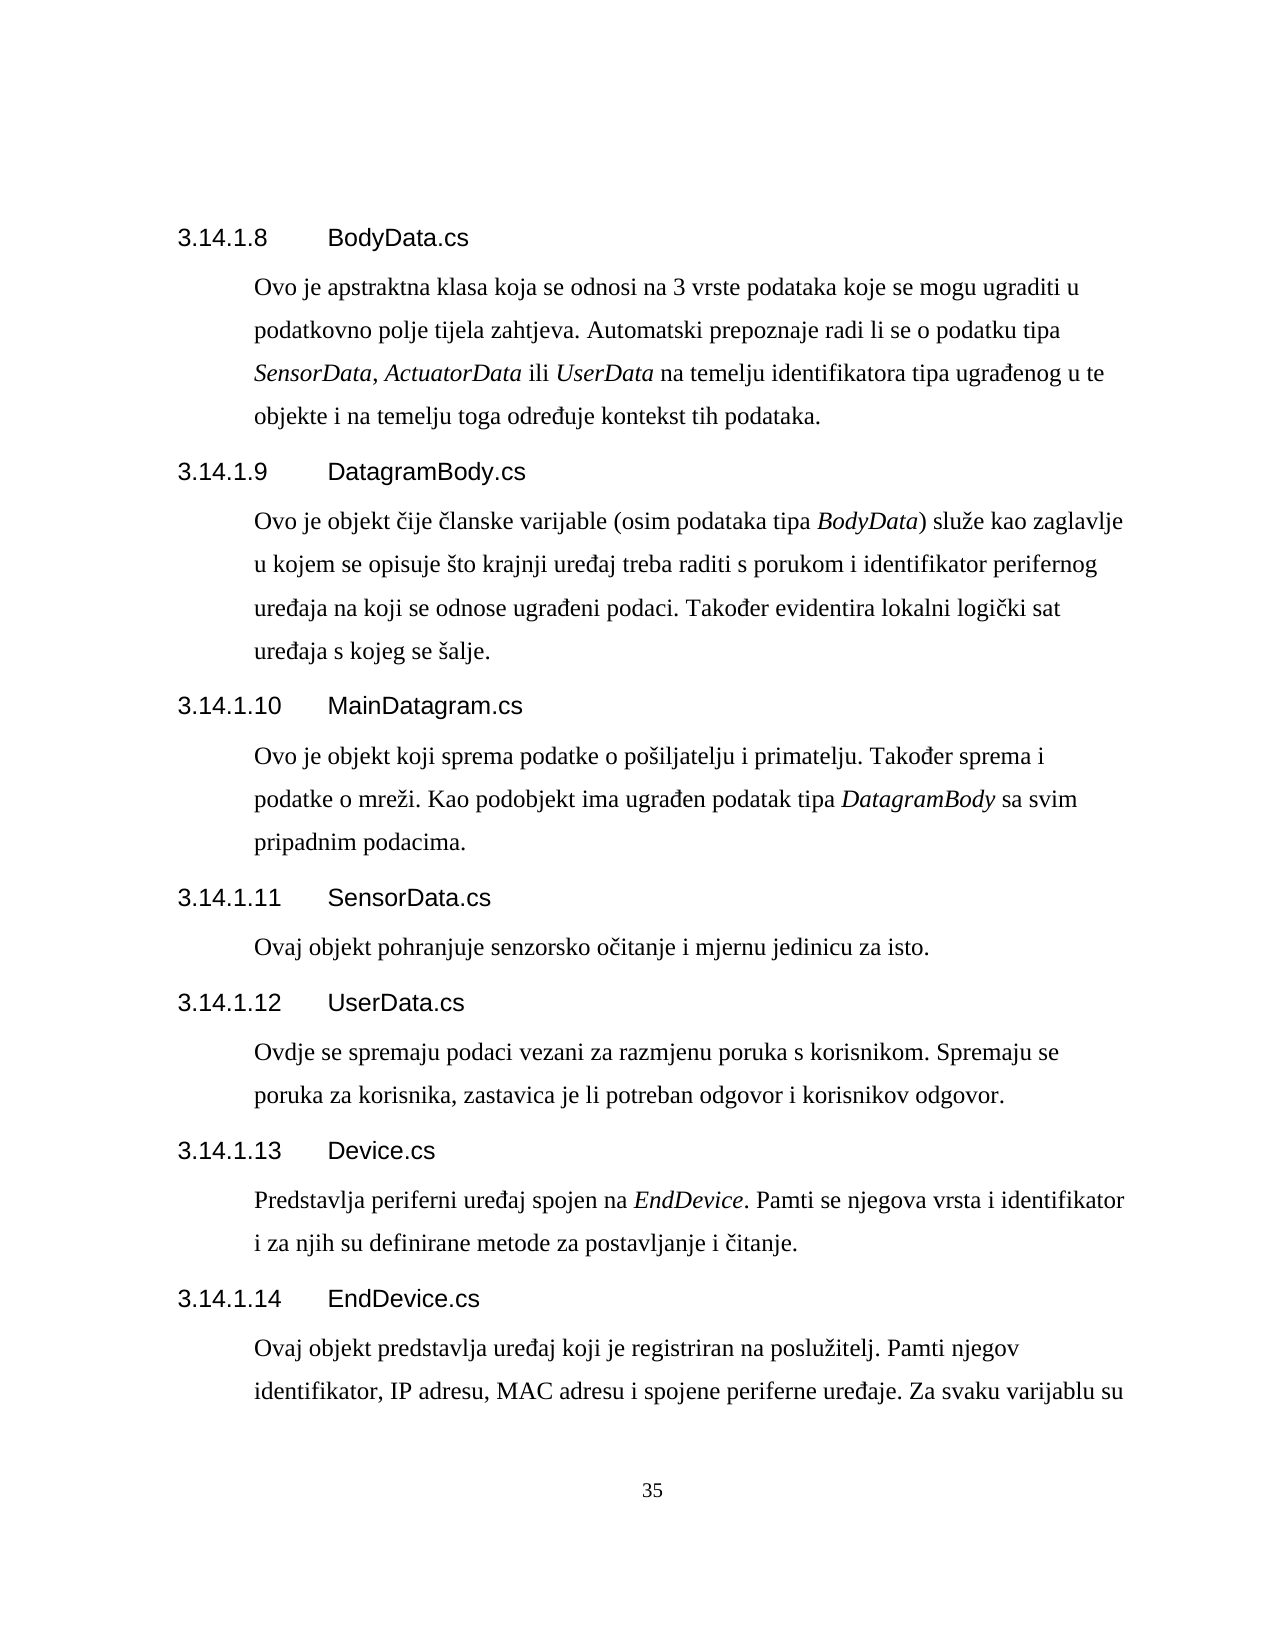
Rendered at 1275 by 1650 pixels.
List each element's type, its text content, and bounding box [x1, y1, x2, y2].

subtitle Device.cs [177, 1136, 1127, 1164]
text Ovo je objekt čije članske varijable (osim podataka tipa BodyData) služe kao zaglavlje u kojem se opisuje što krajnji uređaj treba raditi s porukom i identifikator perifernog uređaja na koji se odnose ugrađeni podaci. Također evidentira lokalni logički sat uređaja s kojeg se šalje. [254, 506, 1127, 664]
subtitle EndDevice.cs [177, 1284, 1127, 1313]
text Ovaj objekt pohranjuje senzorsko očitanje i mjernu jedinicu za isto. [254, 932, 1127, 961]
text Ovo je objekt koji sprema podatke o pošiljatelju i primatelju. Također sprema i podatke o mreži. Kao podobjekt ima ugrađen podatak tipa DatagramBody sa svim pripadnim podacima. [254, 741, 1127, 856]
subtitle DatagramBody.cs [177, 457, 1127, 486]
subtitle UserData.cs [177, 988, 1127, 1016]
text Predstavlja periferni uređaj spojen na EndDevice. Pamti se njegova vrsta i identifikator i za njih su definirane metode za postavljanje i čitanje. [254, 1185, 1127, 1257]
text Ovdje se spremaju podaci vezani za razmjenu poruka s korisnikom. Spremaju se poruka za korisnika, zastavica je li potreban odgovor i korisnikov odgovor. [254, 1037, 1127, 1109]
text Ovaj objekt predstavlja uređaj koji je registriran na poslužitelj. Pamti njegov identifikator, IP adresu, MAC adresu i spojene periferne uređaje. Za svaku varijablu su [254, 1333, 1127, 1405]
subtitle BodyData.cs [177, 223, 1127, 251]
subtitle MainDatagram.cs [177, 691, 1127, 720]
text Ovo je apstraktna klasa koja se odnosi na 3 vrste podataka koje se mogu ugraditi u podatkovno polje tijela zahtjeva. Automatski prepoznaje radi li se o podatku tipa SensorData, ActuatorData ili UserData na temelju identifikatora tipa ugrađenog u te objekte i na temelju toga određuje kontekst tih podataka. [254, 272, 1127, 430]
subtitle SensorData.cs [177, 883, 1127, 911]
